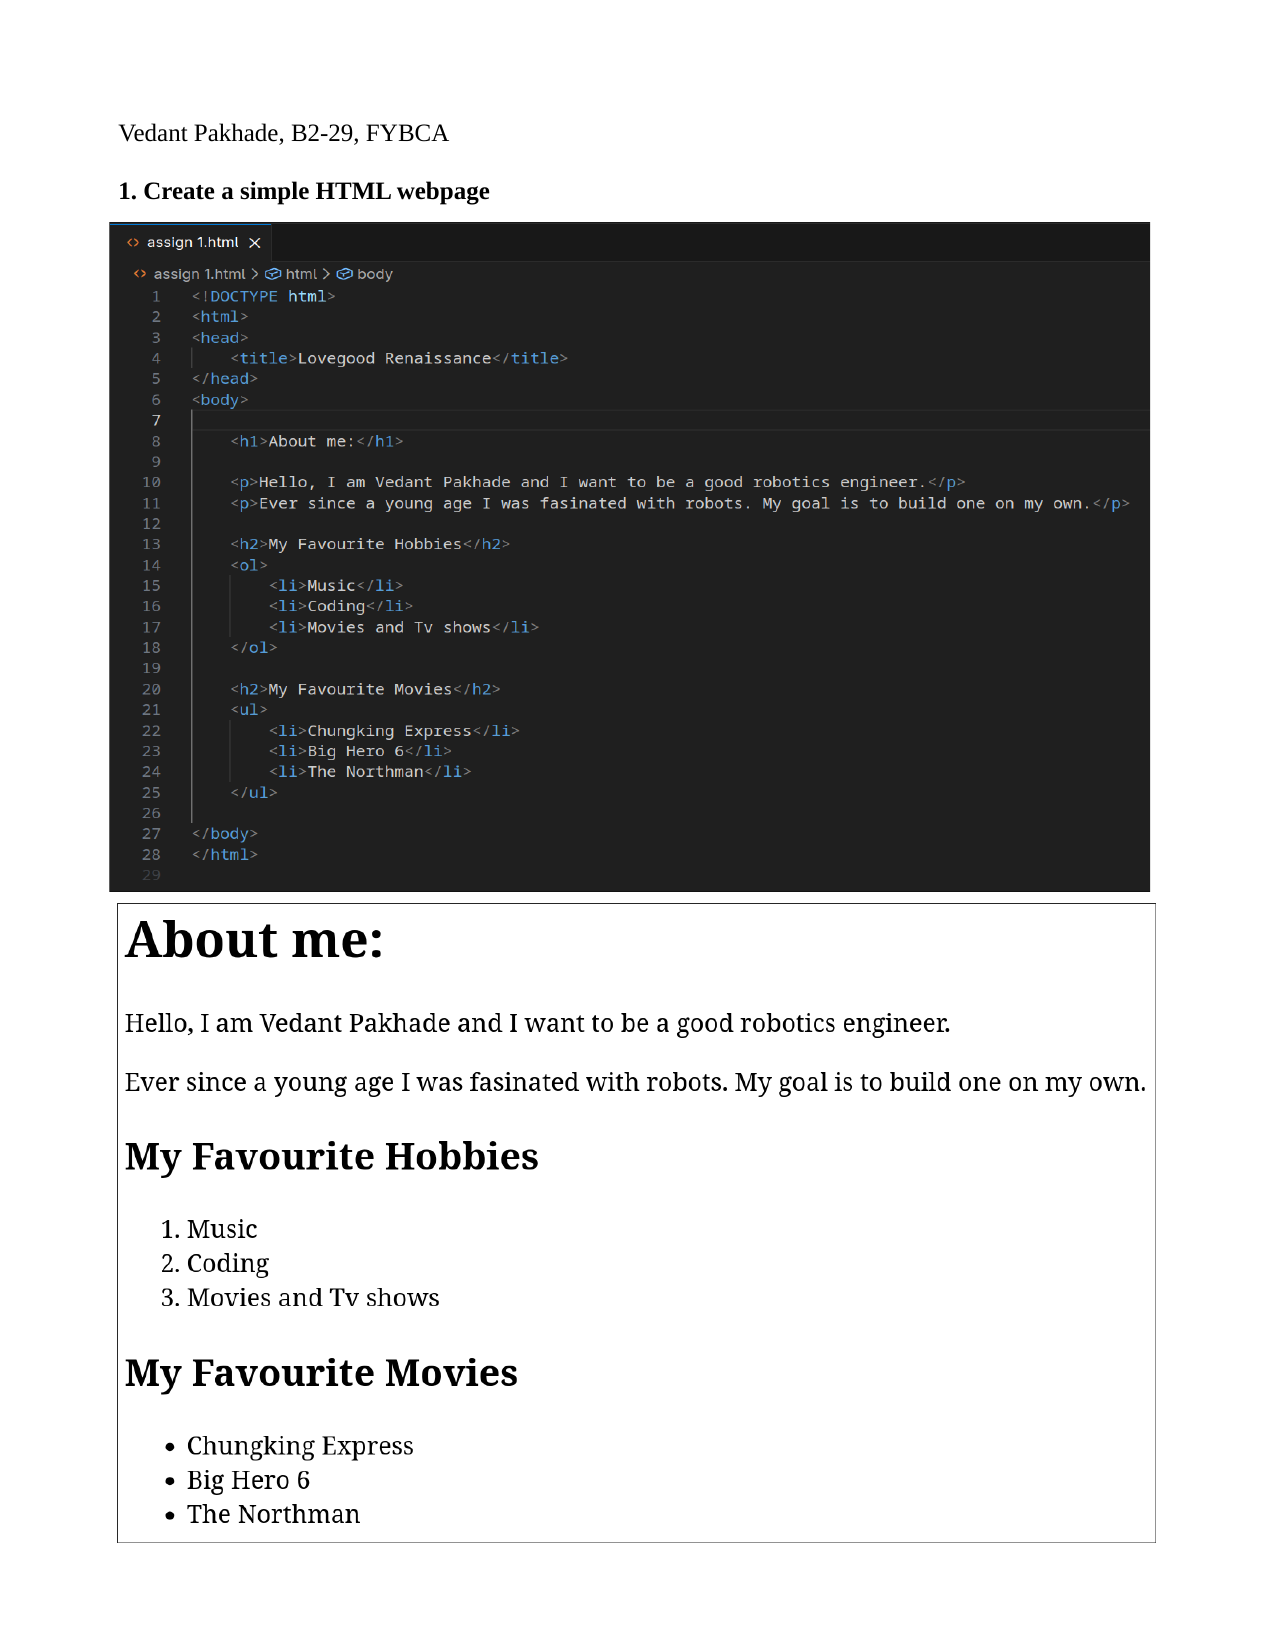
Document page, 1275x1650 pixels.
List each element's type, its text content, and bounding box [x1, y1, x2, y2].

picture [109, 222, 1151, 892]
picture [117, 903, 1156, 1543]
text 1. Create a simple HTML webpage [118, 176, 1157, 205]
